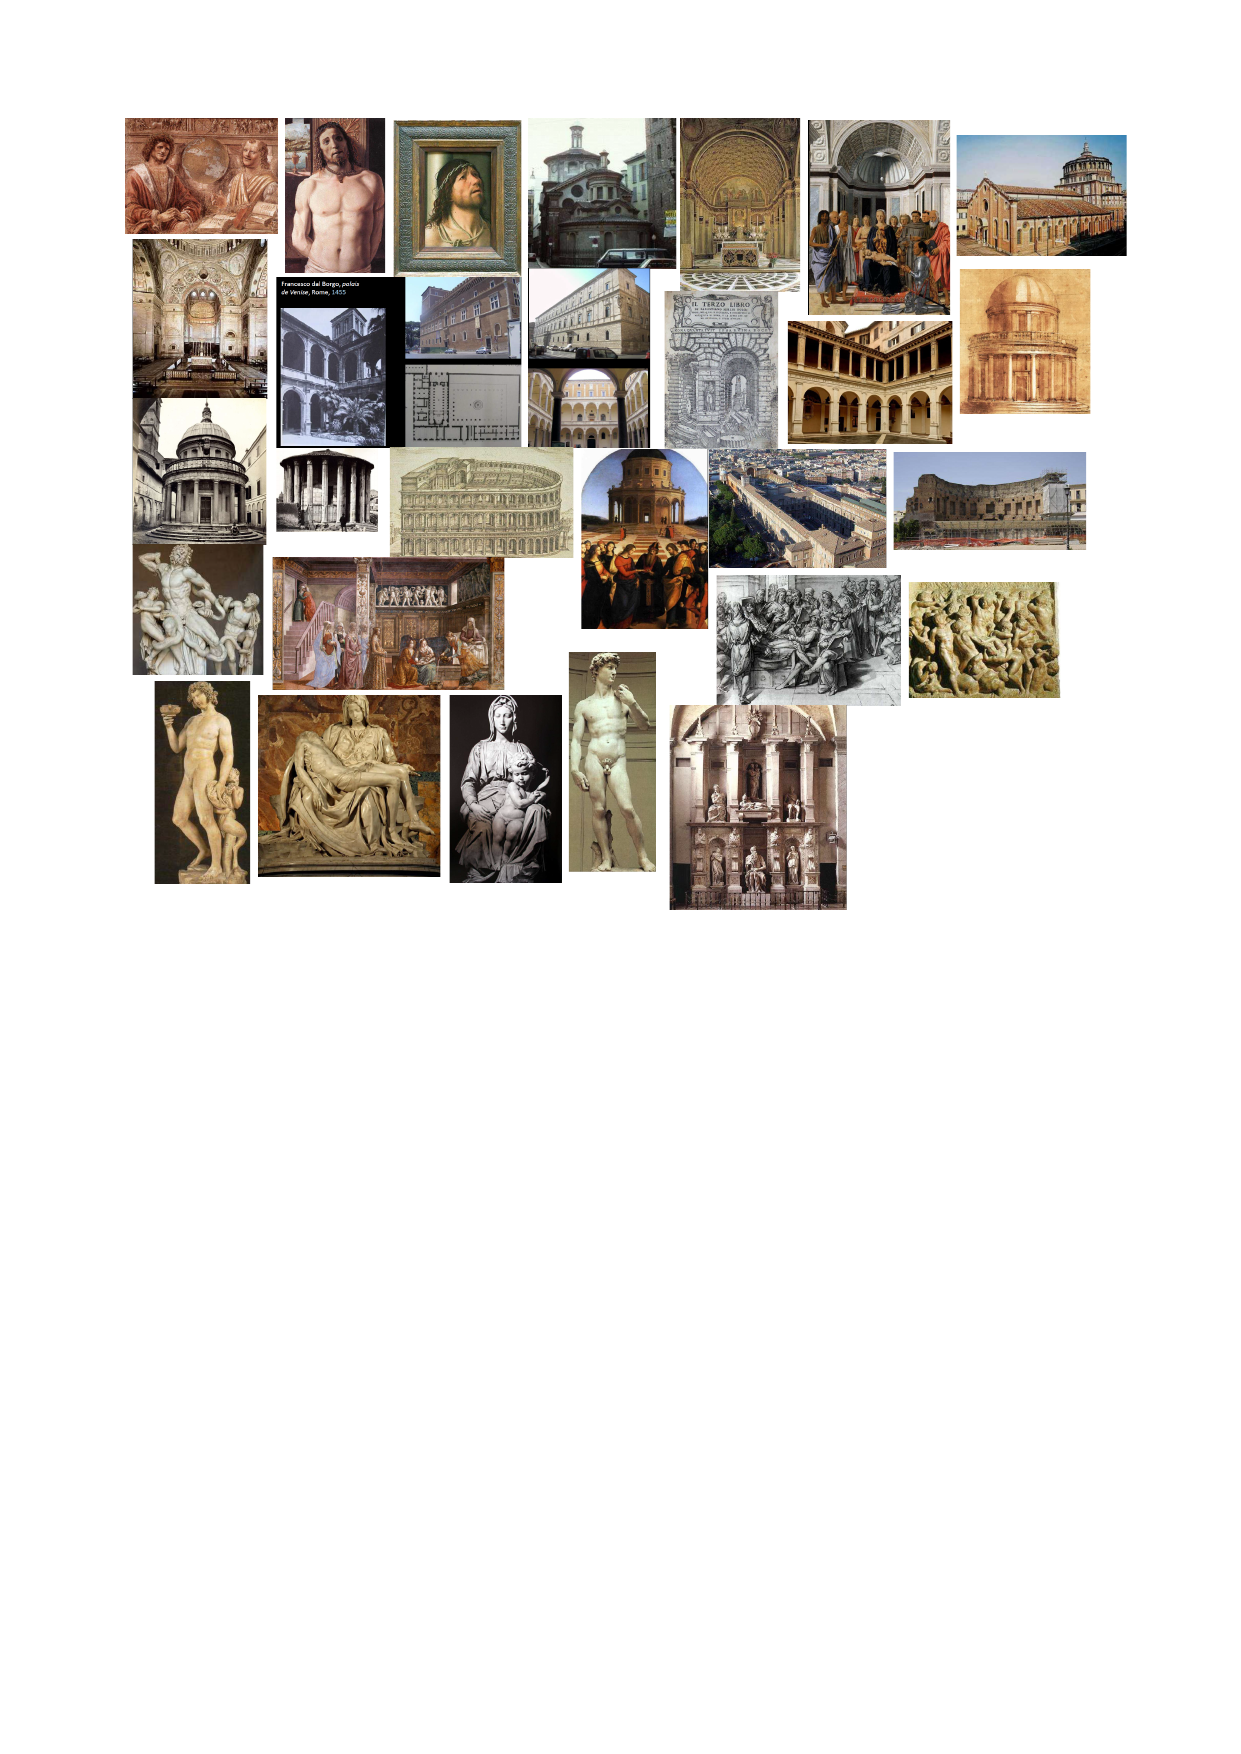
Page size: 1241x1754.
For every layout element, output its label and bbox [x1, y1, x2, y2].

picture [956, 135, 1127, 256]
picture [808, 120, 951, 315]
picture [959, 269, 1091, 414]
picture [908, 582, 1061, 698]
picture [272, 118, 677, 690]
picture [154, 681, 251, 884]
picture [132, 239, 268, 675]
picture [581, 118, 887, 629]
picture [568, 652, 656, 872]
picture [893, 452, 1087, 550]
picture [285, 118, 386, 273]
picture [258, 695, 441, 877]
picture [449, 695, 562, 883]
picture [787, 321, 953, 444]
picture [125, 118, 278, 234]
picture [669, 575, 901, 910]
